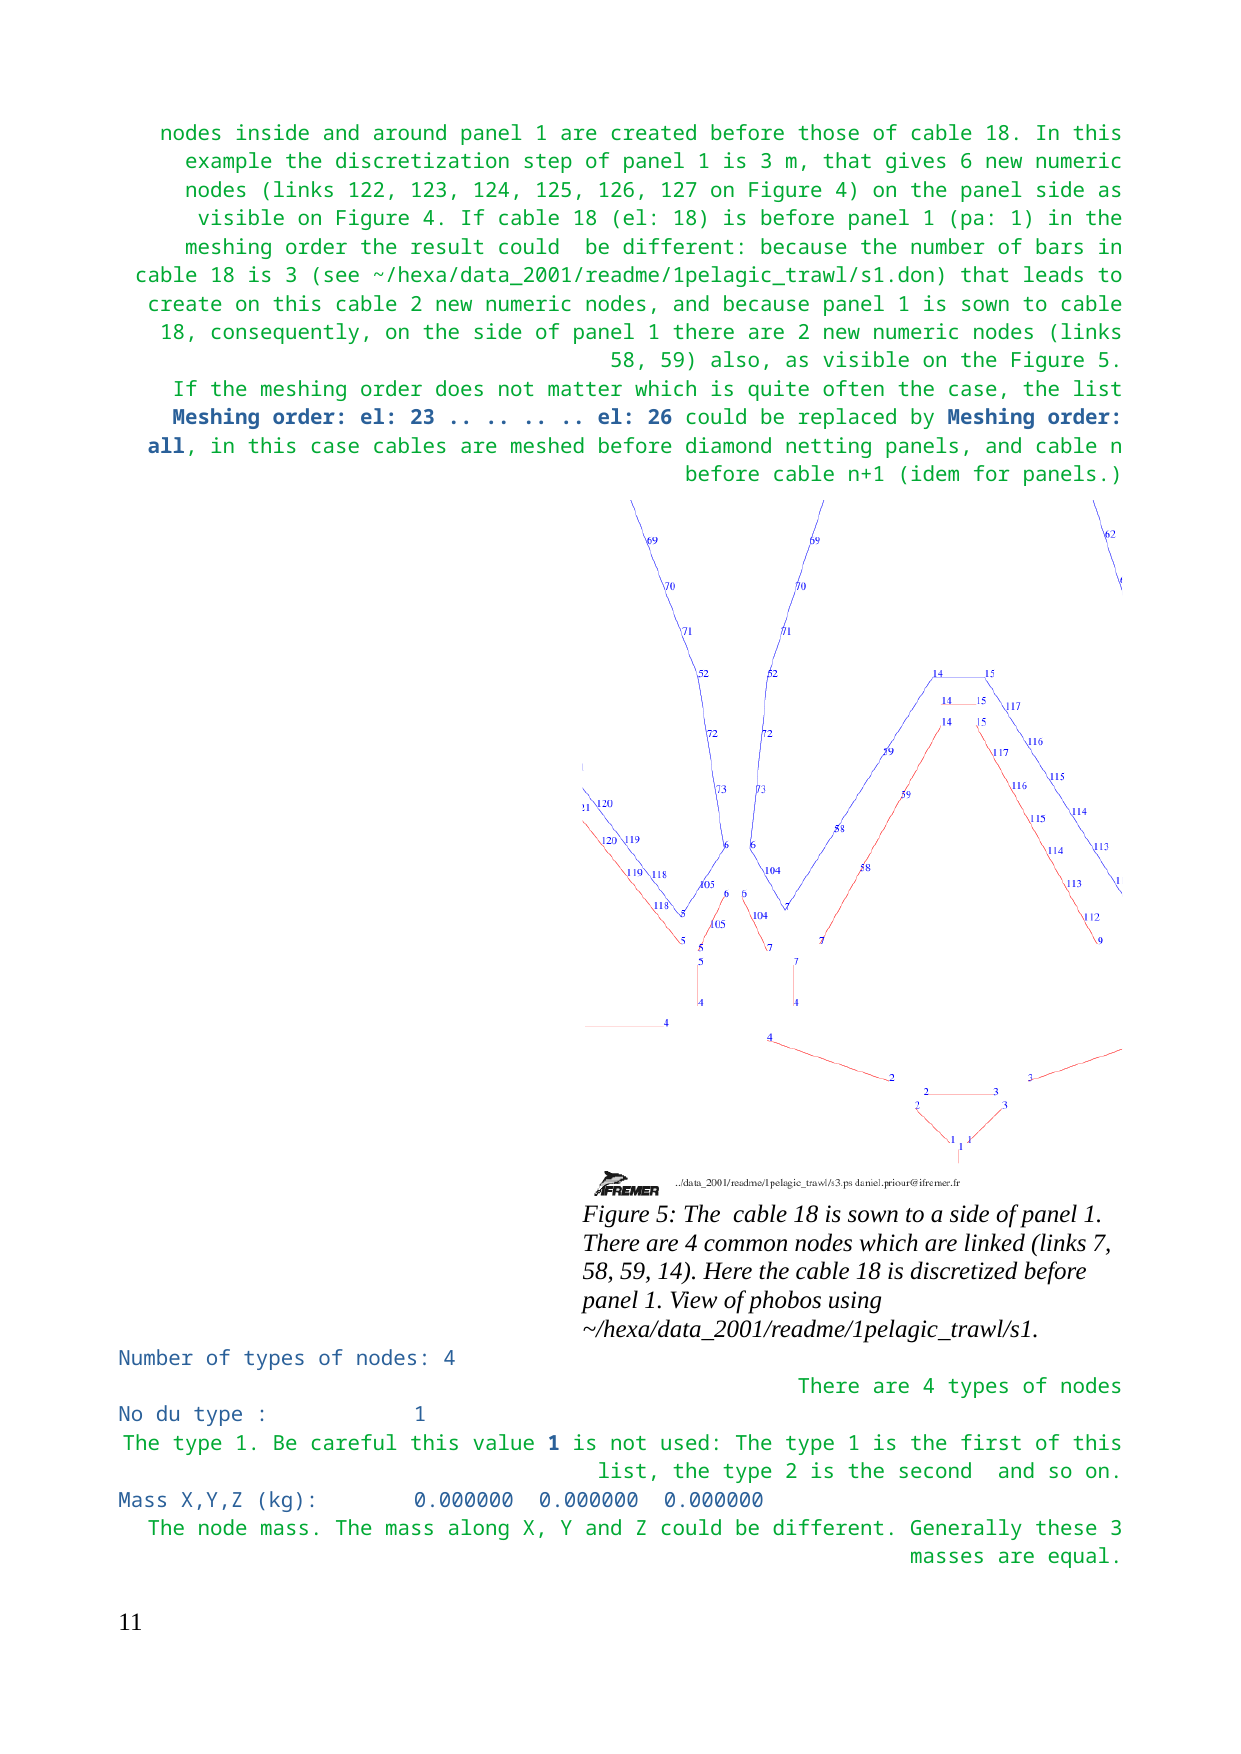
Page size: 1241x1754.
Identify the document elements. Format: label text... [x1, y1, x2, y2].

text No du type : 1 [118, 1399, 1122, 1428]
text The node mass. The mass along X, Y and Z could be different. Generally these 3 masses are equal. [118, 1513, 1122, 1570]
picture [582, 500, 1123, 1199]
text Figure 5: The cable 18 is sown to a side of panel 1. There are 4 common nodes which are linked (links 7, 58, 59, 14). Here the cable 18 is discretized before panel 1. View of phobos using ~/hexa/data_2001/readme/1pelagic_trawl/s1. [582, 1199, 1122, 1343]
text nodes inside and around panel 1 are created before those of cable 18. In this example the discretization step of panel 1 is 3 m, that gives 6 new numeric nodes (links 122, 123, 124, 125, 126, 127 on Figure 4) on the panel side as visible on Figure 4. If cable 18 (el: 18) is before panel 1 (pa: 1) in the meshing order the result could be different: because the number of bars in cable 18 is 3 (see ~/hexa/data_2001/readme/1pelagic_trawl/s1.don) that leads to create on this cable 2 new numeric nodes, and because panel 1 is sown to cable 18, consequently, on the side of panel 1 there are 2 new numeric nodes (links 58, 59) also, as visible on the Figure 5. [118, 118, 1122, 374]
text Mass X,Y,Z (kg): 0.000000 0.000000 0.000000 [118, 1485, 1122, 1513]
text There are 4 types of nodes [118, 1371, 1122, 1399]
text Number of types of nodes: 4 [118, 1343, 1122, 1371]
text If the meshing order does not matter which is quite often the case, the list Meshing order: el: 23 .. .. .. .. el: 26 could be replaced by Meshing order: all, in this case cables are meshed before diamond netting panels, and cable n before cable n+1 (idem for panels.) [118, 374, 1122, 488]
text The type 1. Be careful this value 1 is not used: The type 1 is the first of this list, the type 2 is the second and so on. [118, 1428, 1122, 1485]
